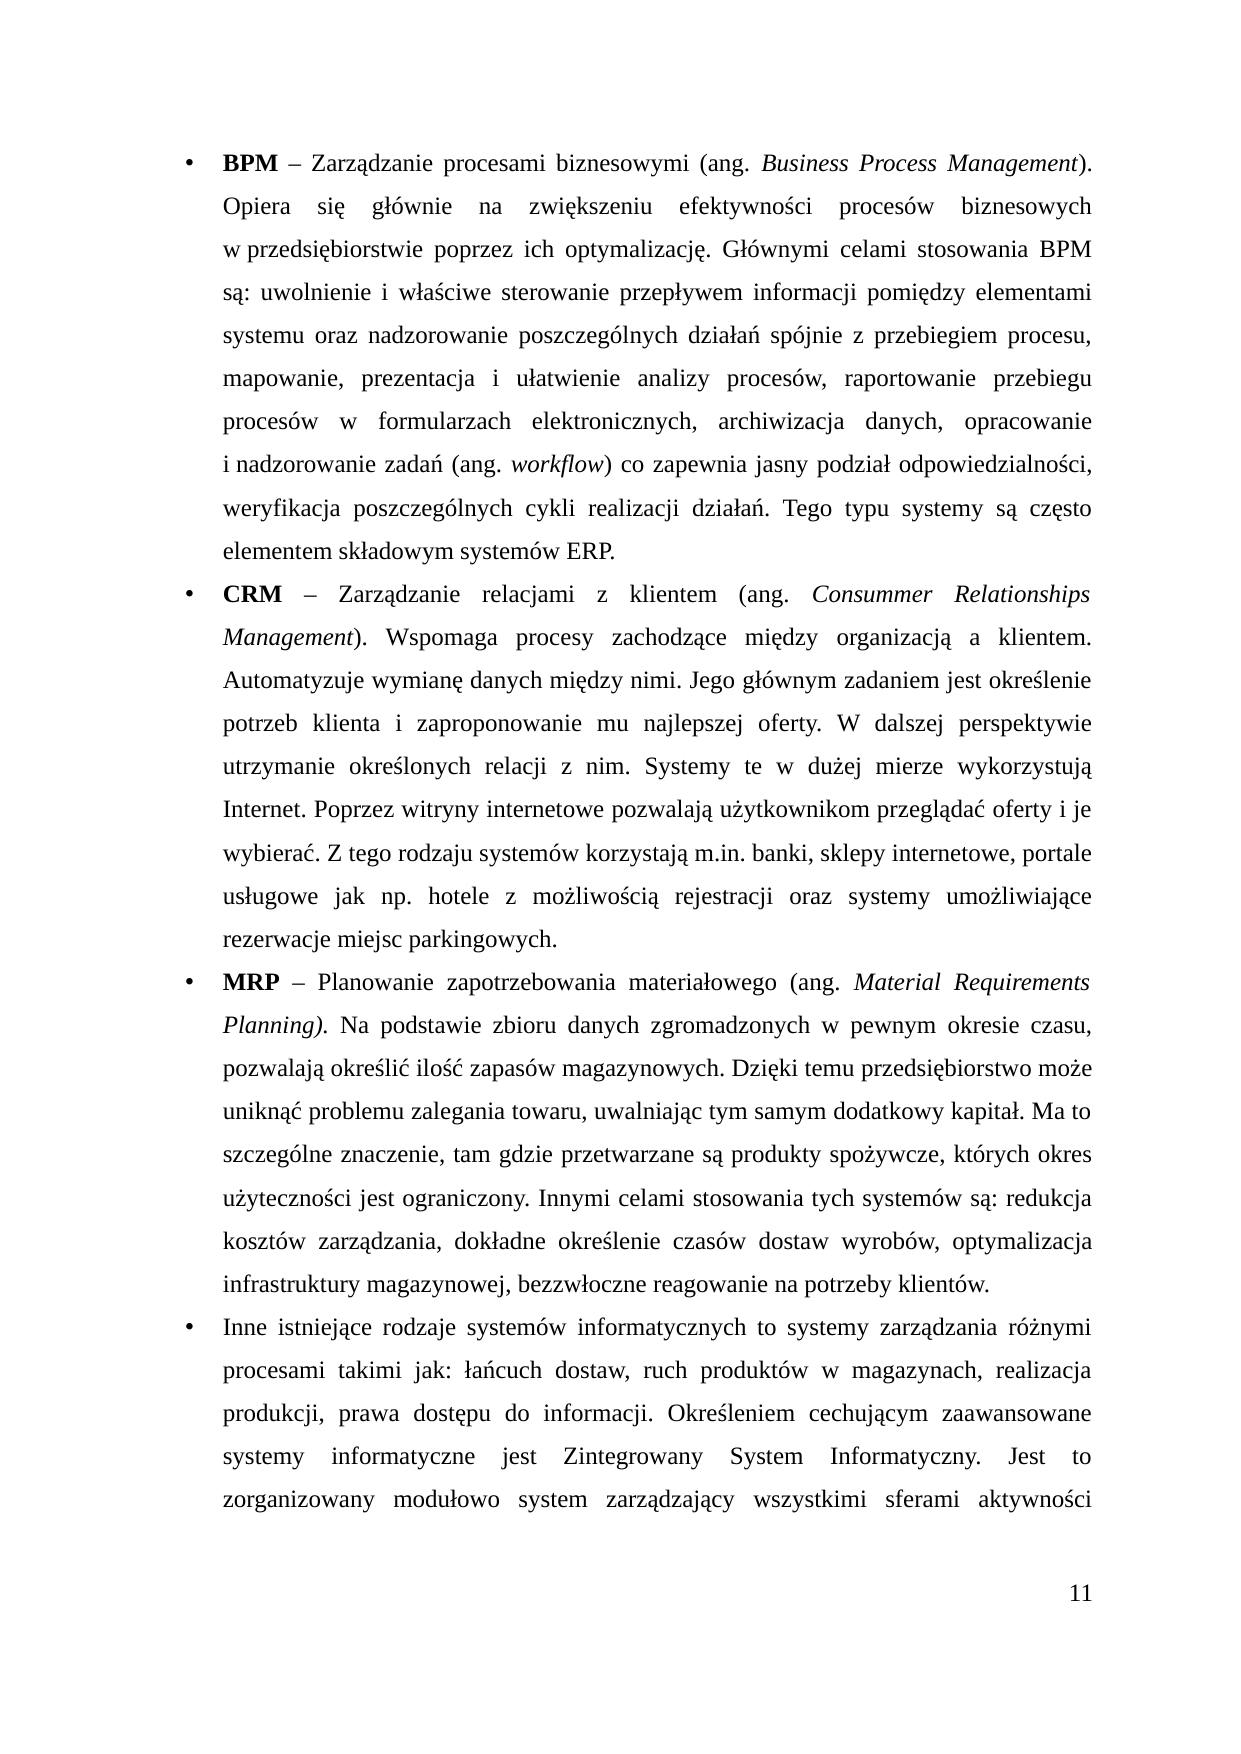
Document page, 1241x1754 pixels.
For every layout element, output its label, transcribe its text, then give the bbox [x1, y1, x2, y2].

list BPM – Zarządzanie procesami biznesowymi (ang. Business Process Management). Opiera się głównie na zwiększeniu efektywności procesów biznesowych w przedsiębiorstwie poprzez ich optymalizację. Głównymi celami stosowania BPM są: uwolnienie i właściwe sterowanie przepływem informacji pomiędzy elementami systemu oraz nadzorowanie poszczególnych działań spójnie z przebiegiem procesu, mapowanie, prezentacja i ułatwienie analizy procesów, raportowanie przebiegu procesów w formularzach elektronicznych, archiwizacja danych, opracowanie i nadzorowanie zadań (ang. workflow) co zapewnia jasny podział odpowiedzialności, weryfikacja poszczególnych cykli realizacji działań. Tego typu systemy są często elementem składowym systemów ERP. [185, 148, 1093, 564]
list CRM – Zarządzanie relacjami z klientem (ang. Consummer Relationships Management). Wspomaga procesy zachodzące między organizacją a klientem. Automatyzuje wymianę danych między nimi. Jego głównym zadaniem jest określenie potrzeb klienta i zaproponowanie mu najlepszej oferty. W dalszej perspektywie utrzymanie określonych relacji z nim. Systemy te w dużej mierze wykorzystują Internet. Poprzez witryny internetowe pozwalają użytkownikom przeglądać oferty i je wybierać. Z tego rodzaju systemów korzystają m.in. banki, sklepy internetowe, portale usługowe jak np. hotele z możliwością rejestracji oraz systemy umożliwiające rezerwacje miejsc parkingowych. [185, 579, 1093, 953]
list Inne istniejące rodzaje systemów informatycznych to systemy zarządzania różnymi procesami takimi jak: łańcuch dostaw, ruch produktów w magazynach, realizacja produkcji, prawa dostępu do informacji. Określeniem cechującym zaawansowane systemy informatyczne jest Zintegrowany System Informatyczny. Jest to zorganizowany modułowo system zarządzający wszystkimi sferami aktywności [185, 1312, 1093, 1513]
list MRP – Planowanie zapotrzebowania materiałowego (ang. Material Requirements Planning). Na podstawie zbioru danych zgromadzonych w pewnym okresie czasu, pozwalają określić ilość zapasów magazynowych. Dzięki temu przedsiębiorstwo może uniknąć problemu zalegania towaru, uwalniając tym samym dodatkowy kapitał. Ma to szczególne znaczenie, tam gdzie przetwarzane są produkty spożywcze, których okres użyteczności jest ograniczony. Innymi celami stosowania tych systemów są: redukcja kosztów zarządzania, dokładne określenie czasów dostaw wyrobów, optymalizacja infrastruktury magazynowej, bezzwłoczne reagowanie na potrzeby klientów. [185, 967, 1093, 1298]
